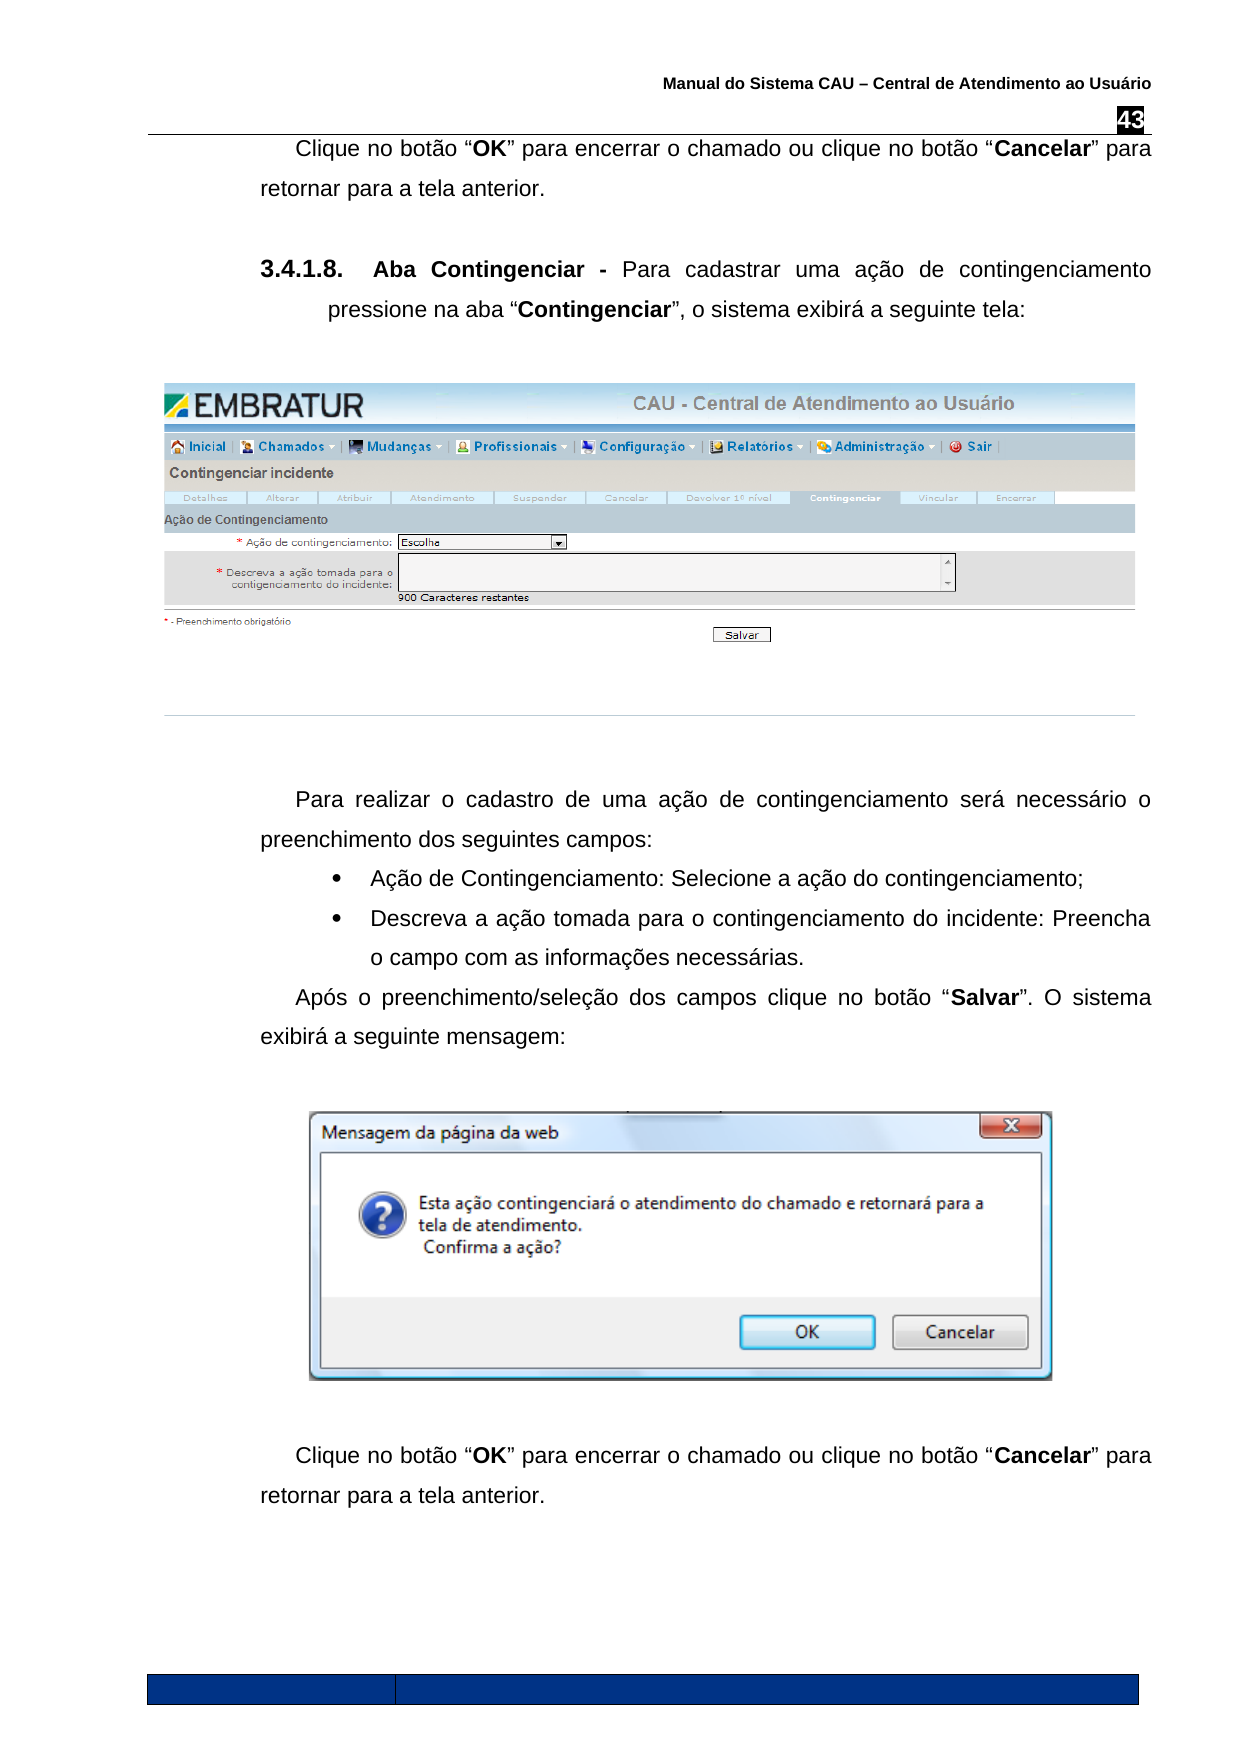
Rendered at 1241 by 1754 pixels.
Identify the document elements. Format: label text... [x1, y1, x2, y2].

text Após o preenchimento/seleção dos campos clique no botão “Salvar”. O sistema exibirá a seguinte mensagem: [260, 984, 1152, 1049]
list Descreva a ação tomada para o contingenciamento do incidente: Preencha o campo com as informações necessárias. [333, 905, 1152, 971]
list Ação de Contingenciamento: Selecione a ação do contingenciamento; [333, 865, 1152, 892]
text Para realizar o cadastro de uma ação de contingenciamento será necessário o preenchimento dos seguintes campos: [260, 786, 1152, 852]
text Clique no botão “OK” para encerrar o chamado ou clique no botão “Cancelar” para retornar para a tela anterior. [260, 1442, 1152, 1508]
picture [164, 383, 1135, 725]
list Aba Contingenciar - Para cadastrar uma ação de contingenciamento pressione na aba “Contingenciar”, o sistema exibirá a seguinte tela: [260, 254, 1152, 322]
picture [308, 1111, 1053, 1381]
text Clique no botão “OK” para encerrar o chamado ou clique no botão “Cancelar” para retornar para a tela anterior. [260, 135, 1152, 201]
